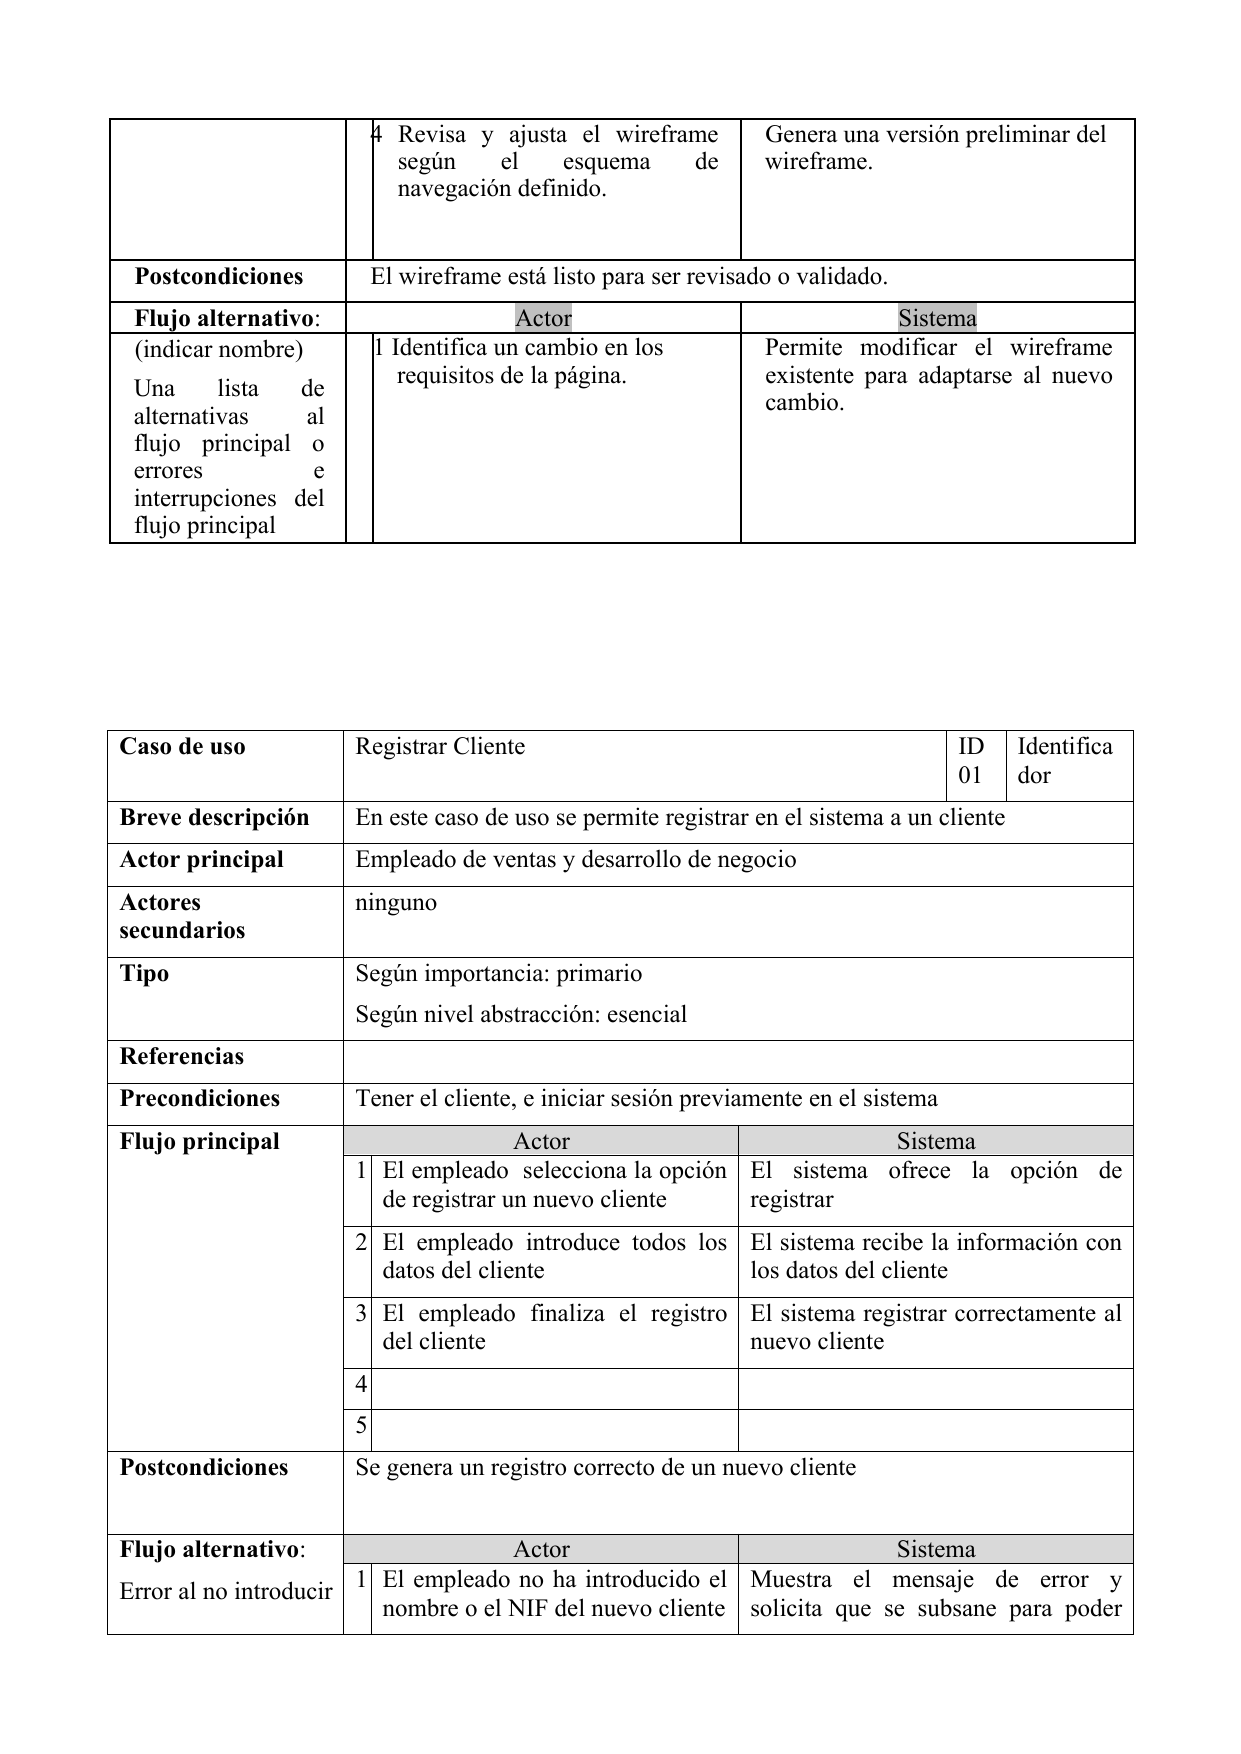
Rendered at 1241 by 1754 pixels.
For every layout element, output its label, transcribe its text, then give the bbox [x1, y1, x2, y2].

table_cell Permite modificar el wireframe existente para adaptarse al nuevo cambio. [742, 334, 1134, 542]
table_cell 1 [344, 1564, 371, 1634]
table_cell (indicar nombre) Una lista de alternativas al flujo principal o errores e interrupciones del flujo principal [111, 334, 345, 542]
table_cell Referencias [108, 1041, 343, 1082]
table_cell Breve descripción [108, 802, 343, 843]
table_cell El wireframe está listo para ser revisado o validado. [347, 261, 1134, 301]
table_cell Actor [347, 303, 740, 332]
table_cell Flujo principal [108, 1126, 343, 1451]
table_cell 5 [344, 1410, 371, 1451]
table_cell El empleado introduce todos los datos del cliente [372, 1227, 738, 1297]
table_cell 4 [344, 1369, 371, 1409]
table_cell El sistema registrar correctamente al nuevo cliente [739, 1298, 1133, 1368]
table_cell El empleado finaliza el registro del cliente [372, 1298, 738, 1368]
table_cell [347, 120, 372, 259]
table_cell Sistema [742, 303, 1134, 332]
table_cell Actores secundarios [108, 887, 343, 957]
table_cell Actor [344, 1126, 738, 1154]
table_cell [739, 1369, 1133, 1409]
table_cell 1 [344, 1156, 371, 1226]
table_cell [372, 1369, 738, 1409]
table_cell 4 Revisa y ajusta el wireframe según el esquema de navegación definido. [374, 120, 740, 259]
table_cell Empleado de ventas y desarrollo de negocio [344, 844, 1133, 886]
table_cell Tipo [108, 958, 343, 1040]
table_header Identificador [1007, 731, 1133, 801]
table_cell 3 [344, 1298, 371, 1368]
table_cell [372, 1410, 738, 1451]
table_cell El sistema recibe la información con los datos del cliente [739, 1227, 1133, 1297]
table_cell ninguno [344, 887, 1133, 957]
table_header Caso de uso [108, 731, 343, 801]
table_cell Se genera un registro correcto de un nuevo cliente [344, 1452, 1133, 1533]
table_cell El sistema ofrece la opción de registrar [739, 1156, 1133, 1226]
table_cell Genera una versión preliminar del wireframe. [742, 120, 1134, 259]
table_header ID01 [947, 731, 1006, 801]
table_cell [739, 1410, 1133, 1451]
table_cell 2 [344, 1227, 371, 1297]
table_header Registrar Cliente [344, 731, 946, 801]
table_cell Sistema [739, 1535, 1133, 1563]
table_cell Flujo alternativo: Error al no introducir datos vitales [108, 1535, 343, 1634]
table_cell Postcondiciones [111, 261, 345, 301]
table_cell Según importancia: primario Según nivel abstracción: esencial [344, 958, 1133, 1040]
table_cell Postcondiciones [108, 1452, 343, 1533]
table_cell [344, 1041, 1133, 1082]
table_cell El empleado no ha introducido el nombre o el NIF del nuevo cliente [372, 1564, 738, 1634]
table_cell Flujo alternativo: [111, 303, 345, 332]
table_cell [347, 334, 372, 542]
table_cell Sistema [739, 1126, 1133, 1154]
table_cell Precondiciones [108, 1084, 343, 1125]
table_cell 1 Identifica un cambio en los requisitos de la página. [374, 334, 740, 542]
table_cell Actor [344, 1535, 738, 1563]
table_cell Tener el cliente, e iniciar sesión previamente en el sistema [344, 1084, 1133, 1125]
table_cell En este caso de uso se permite registrar en el sistema a un cliente [344, 802, 1133, 843]
table_cell El empleado selecciona la opción de registrar un nuevo cliente [372, 1156, 738, 1226]
table_cell Muestra el mensaje de error y solicita que se subsane para poder [739, 1564, 1133, 1634]
table_cell Actor principal [108, 844, 343, 886]
